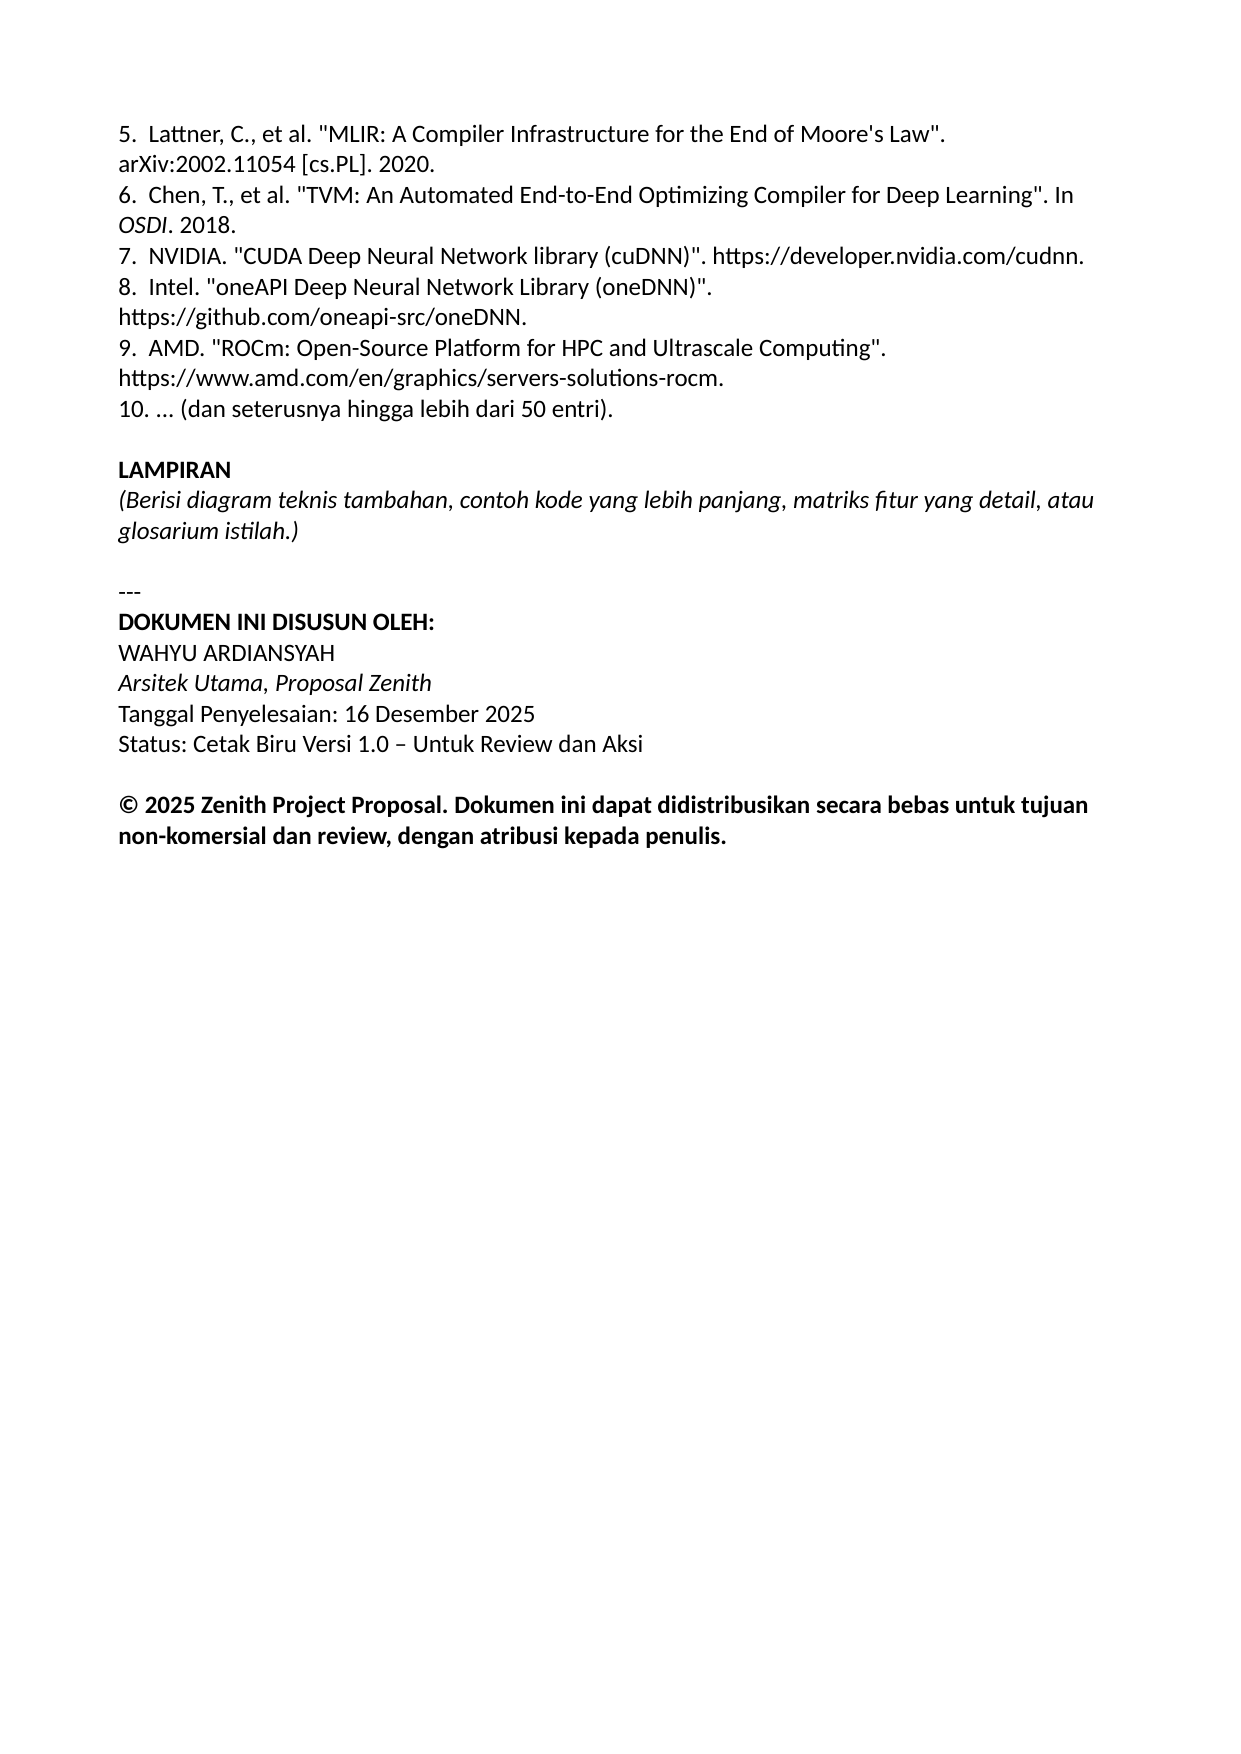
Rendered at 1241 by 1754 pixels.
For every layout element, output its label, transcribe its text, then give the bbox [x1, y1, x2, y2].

text 5. Lattner, C., et al. "MLIR: A Compiler Infrastructure for the End of Moore's Law". arXiv:2002.11054 [cs.PL]. 2020. [118, 118, 1122, 179]
text 10. ... (dan seterusnya hingga lebih dari 50 entri). [118, 393, 1122, 423]
text Arsitek Utama, Proposal Zenith [118, 667, 1122, 698]
text 9. AMD. "ROCm: Open-Source Platform for HPC and Ultrascale Computing". https://www.amd.com/en/graphics/servers-solutions-rocm. [118, 332, 1122, 393]
text DOKUMEN INI DISUSUN OLEH: [118, 606, 1122, 637]
text --- [118, 576, 1122, 606]
text (Berisi diagram teknis tambahan, contoh kode yang lebih panjang, matriks fitur yang detail, atau glosarium istilah.) [118, 484, 1122, 545]
text 8. Intel. "oneAPI Deep Neural Network Library (oneDNN)". https://github.com/oneapi-src/oneDNN. [118, 271, 1122, 332]
text Tanggal Penyelesaian: 16 Desember 2025 [118, 698, 1122, 728]
text 6. Chen, T., et al. "TVM: An Automated End-to-End Optimizing Compiler for Deep Learning". In OSDI. 2018. [118, 179, 1122, 240]
text 7. NVIDIA. "CUDA Deep Neural Network library (cuDNN)". https://developer.nvidia.com/cudnn. [118, 240, 1122, 271]
text Status: Cetak Biru Versi 1.0 – Untuk Review dan Aksi [118, 728, 1122, 759]
text LAMPIRAN [118, 454, 1122, 484]
text © 2025 Zenith Project Proposal. Dokumen ini dapat didistribusikan secara bebas untuk tujuan non-komersial dan review, dengan atribusi kepada penulis. [118, 789, 1122, 851]
text WAHYU ARDIANSYAH [118, 637, 1122, 667]
